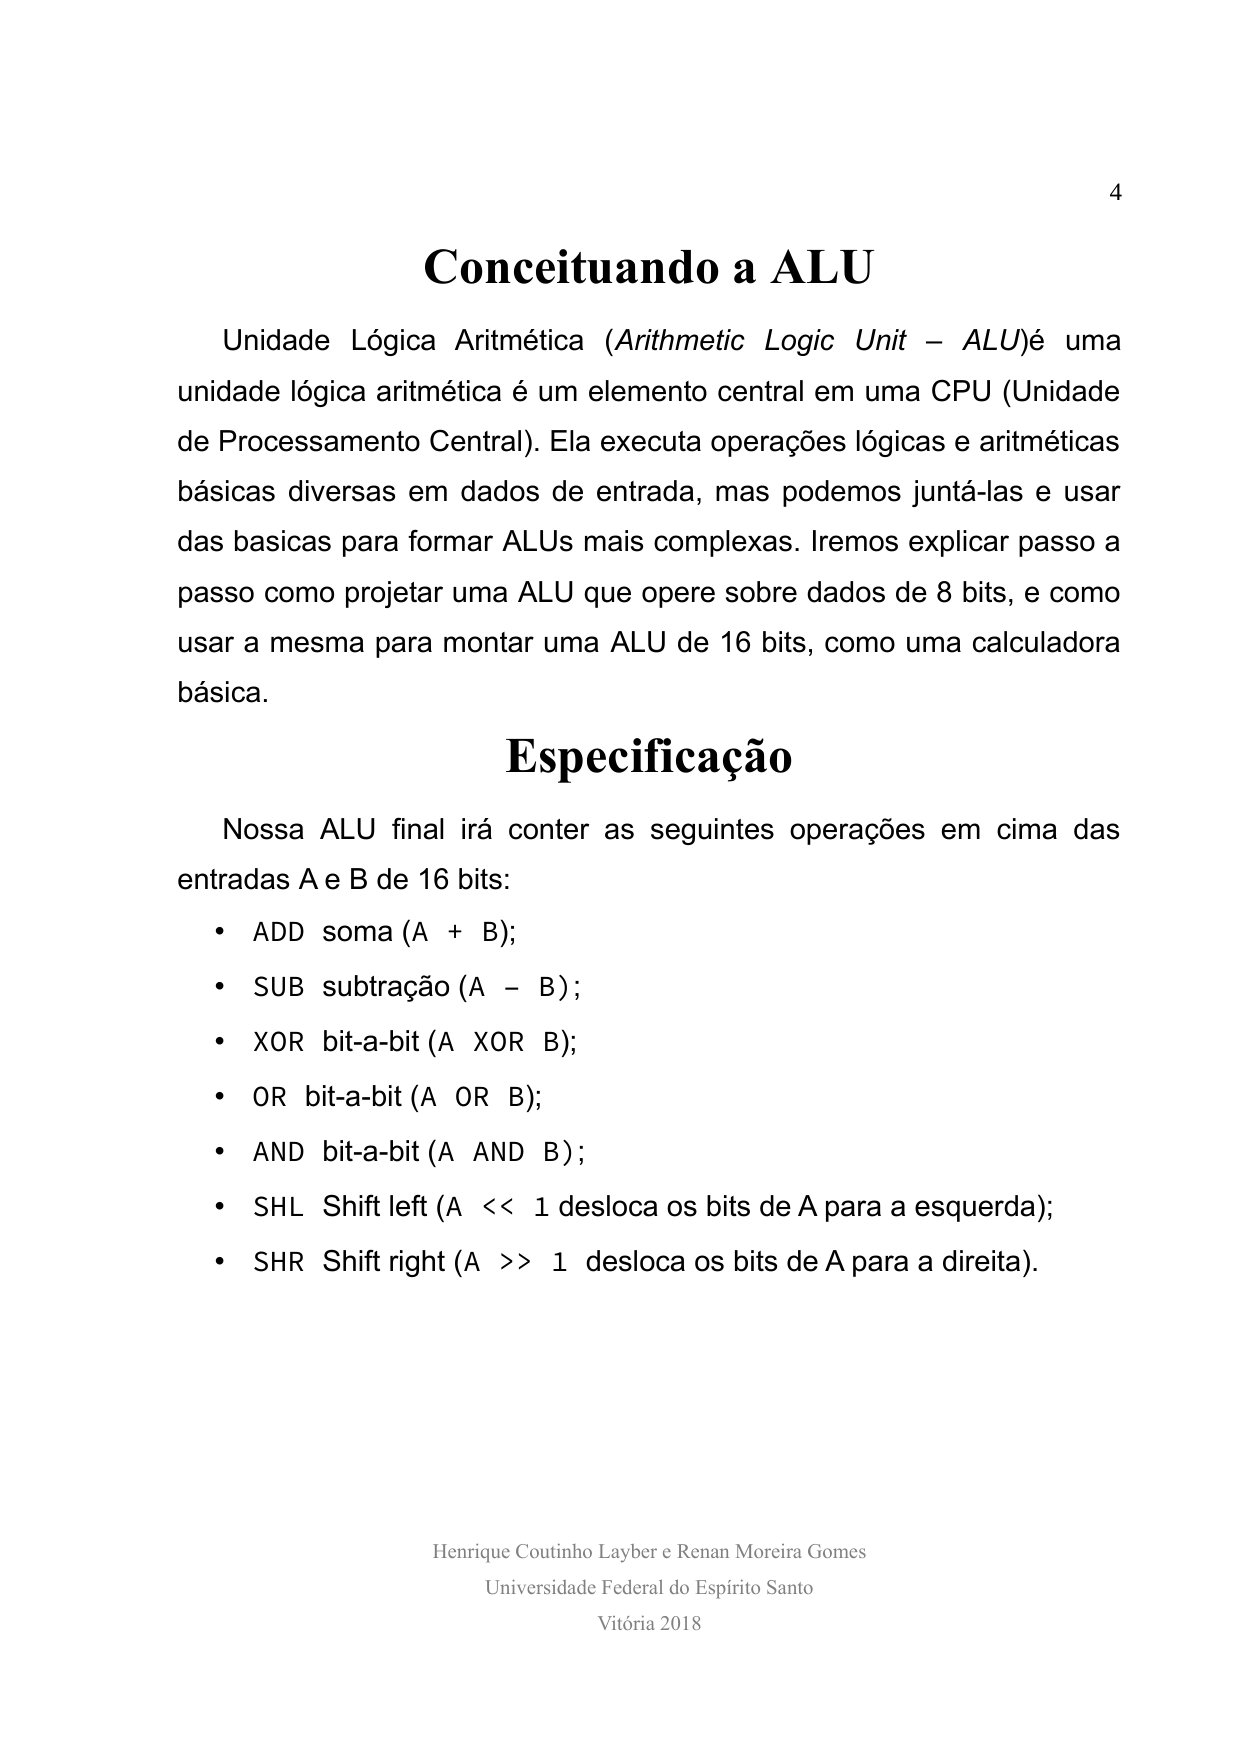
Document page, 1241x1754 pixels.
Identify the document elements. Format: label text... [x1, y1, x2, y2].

text Especificação [177, 726, 1122, 783]
list SUB subtração (A – B); [214, 968, 1122, 1004]
list SHL Shift left (A << 1 desloca os bits de A para a esquerda); [214, 1188, 1122, 1224]
list OR bit-a-bit (A OR B); [214, 1078, 1122, 1114]
text Unidade Lógica Aritmética (Arithmetic Logic Unit – ALU)é uma unidade lógica aritmética é um elemento central em uma CPU (Unidade de Processamento Central). Ela executa operações lógicas e aritméticas básicas diversas em dados de entrada, mas podemos juntá-las e usar das basicas para formar ALUs mais complexas. Iremos explicar passo a passo como projetar uma ALU que opere sobre dados de 8 bits, e como usar a mesma para montar uma ALU de 16 bits, como uma calculadora básica. [177, 323, 1122, 709]
text Conceituando a ALU [177, 237, 1122, 294]
list XOR bit-a-bit (A XOR B); [214, 1023, 1122, 1059]
list ADD soma (A + B); [214, 913, 1122, 949]
text Nossa ALU final irá conter as seguintes operações em cima das entradas A e B de 16 bits: [177, 812, 1122, 896]
list AND bit-a-bit (A AND B); [214, 1133, 1122, 1169]
list SHR Shift right (A >> 1 desloca os bits de A para a direita). [214, 1243, 1122, 1279]
